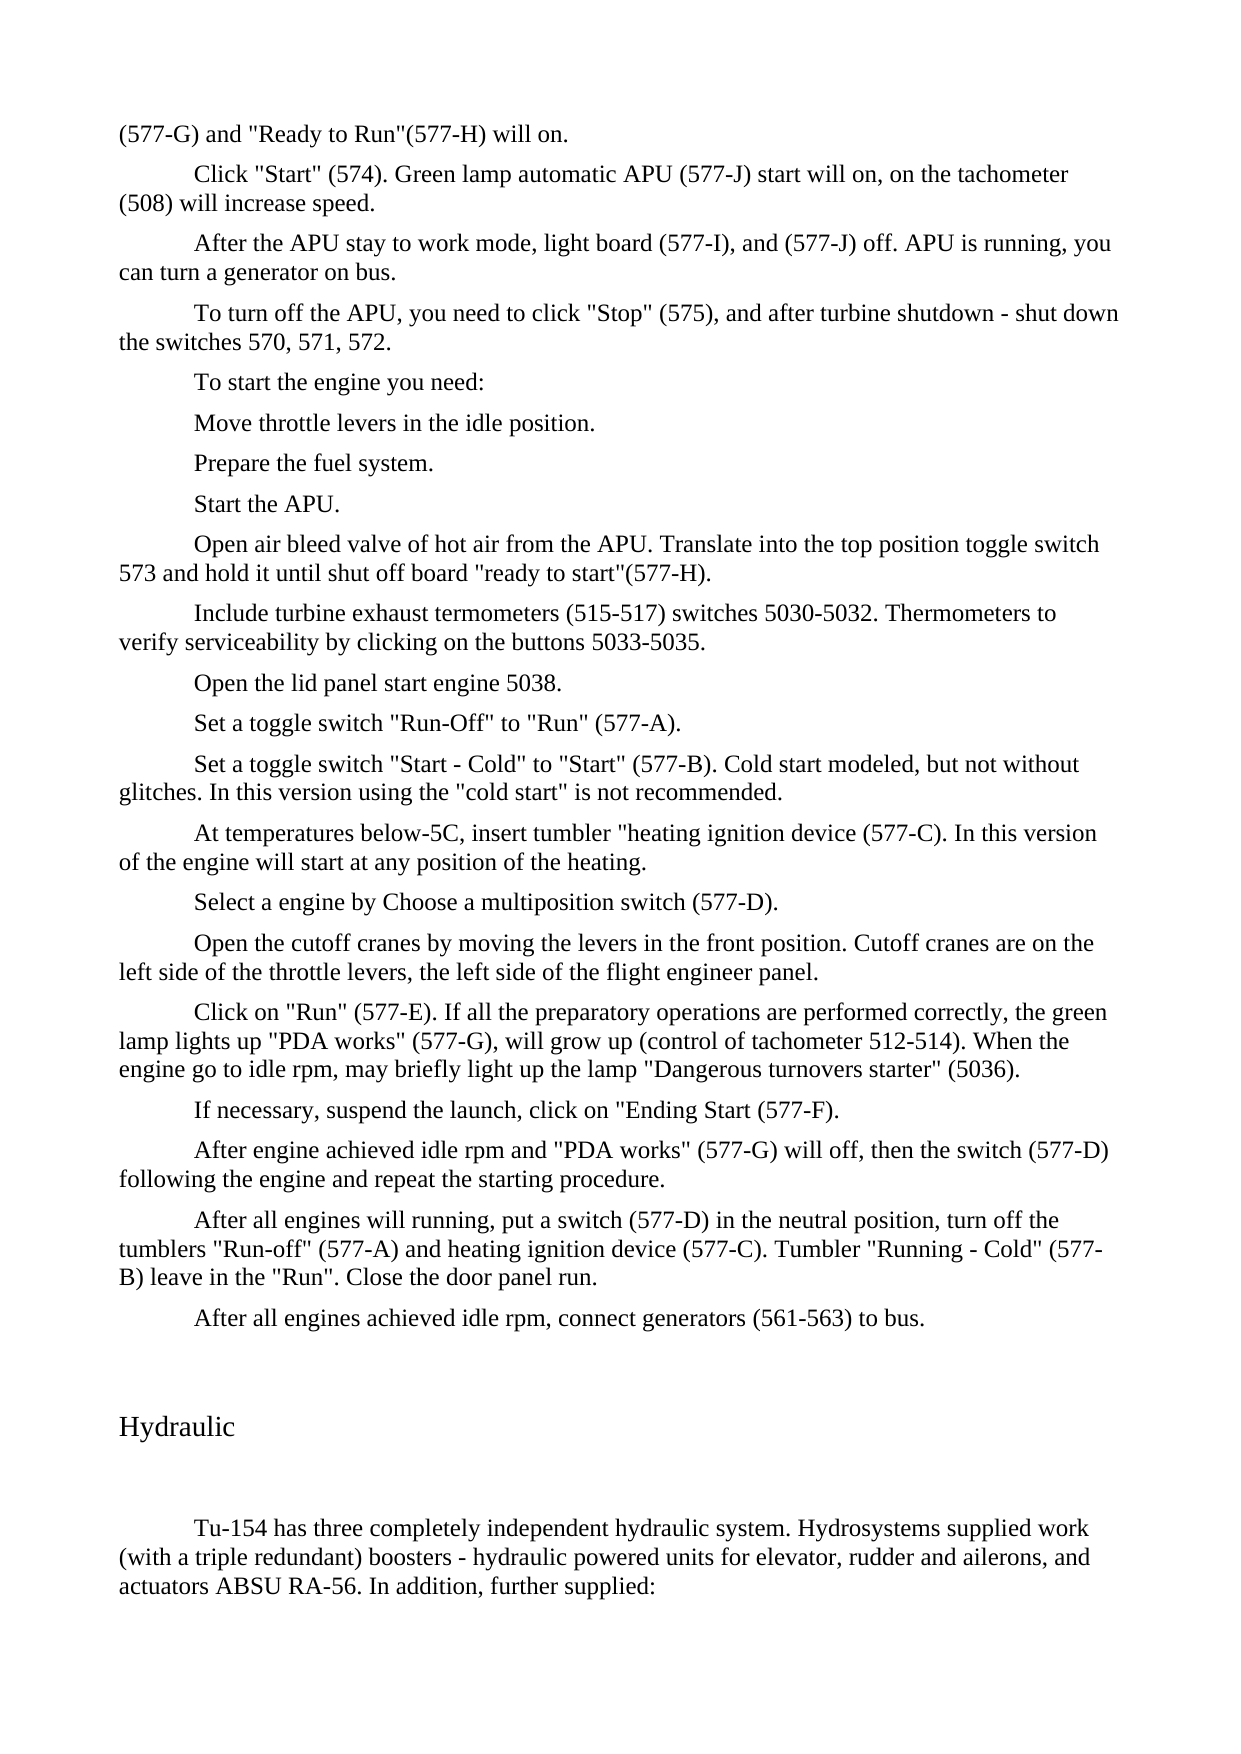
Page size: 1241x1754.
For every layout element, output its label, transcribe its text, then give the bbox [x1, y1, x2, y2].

text Tu-154 has three completely independent hydraulic system. Hydrosystems supplied work (with a triple redundant) boosters - hydraulic powered units for elevator, rudder and ailerons, and actuators ABSU RA-56. In addition, further supplied: [119, 1513, 1122, 1600]
text Set a toggle switch "Run-Off" to "Run" (577-A). [119, 708, 1122, 737]
text After the APU stay to work mode, light board (577-I), and (577-J) off. APU is running, you can turn a generator on bus. [119, 228, 1122, 286]
text Start the APU. [119, 489, 1122, 517]
text After all engines will running, put a switch (577-D) in the neutral position, turn off the tumblers "Run-off" (577-A) and heating ignition device (577-C). Tumbler "Running - Cold" (577-B) leave in the "Run". Close the door panel run. [119, 1205, 1122, 1291]
text Set a toggle switch "Start - Cold" to "Start" (577-B). Cold start modeled, but not without glitches. In this version using the "cold start" is not recommended. [119, 749, 1122, 806]
text If necessary, suspend the launch, click on "Ending Start (577-F). [119, 1095, 1122, 1124]
text Move throttle levers in the idle position. [119, 408, 1122, 436]
text Select a engine by Choose a multiposition switch (577-D). [119, 887, 1122, 916]
text After engine achieved idle rpm and "PDA works" (577-G) will off, then the switch (577-D) following the engine and repeat the starting procedure. [119, 1136, 1122, 1193]
text At temperatures below-5C, insert tumbler "heating ignition device (577-C). In this version of the engine will start at any position of the heating. [119, 818, 1122, 876]
text Prepare the fuel system. [119, 448, 1122, 477]
text Click on "Run" (577-E). If all the preparatory operations are performed correctly, the green lamp lights up "PDA works" (577-G), will grow up (control of tachometer 512-514). When the engine go to idle rpm, may briefly light up the lamp "Dangerous turnovers starter" (5036). [119, 997, 1122, 1083]
text Open the lid panel start engine 5038. [119, 668, 1122, 696]
text To turn off the APU, you need to click "Stop" (575), and after turbine shutdown - shut down the switches 570, 571, 572. [119, 298, 1122, 355]
text Click "Start" (574). Green lamp automatic APU (577-J) start will on, on the tachometer (508) will increase speed. [119, 159, 1122, 217]
text After all engines achieved idle rpm, connect generators (561-563) to bus. [119, 1303, 1122, 1332]
text Hydraulic [119, 1409, 1122, 1443]
text To start the engine you need: [119, 367, 1122, 396]
text Open the cutoff cranes by moving the levers in the front position. Cutoff cranes are on the left side of the throttle levers, the left side of the flight engineer panel. [119, 928, 1122, 985]
text (577-G) and "Ready to Run"(577-H) will on. [119, 119, 1122, 147]
text Open air bleed valve of hot air from the APU. Translate into the top position toggle switch 573 and hold it until shut off board "ready to start"(577-H). [119, 529, 1122, 587]
text Include turbine exhaust termometers (515-517) switches 5030-5032. Thermometers to verify serviceability by clicking on the buttons 5033-5035. [119, 598, 1122, 656]
